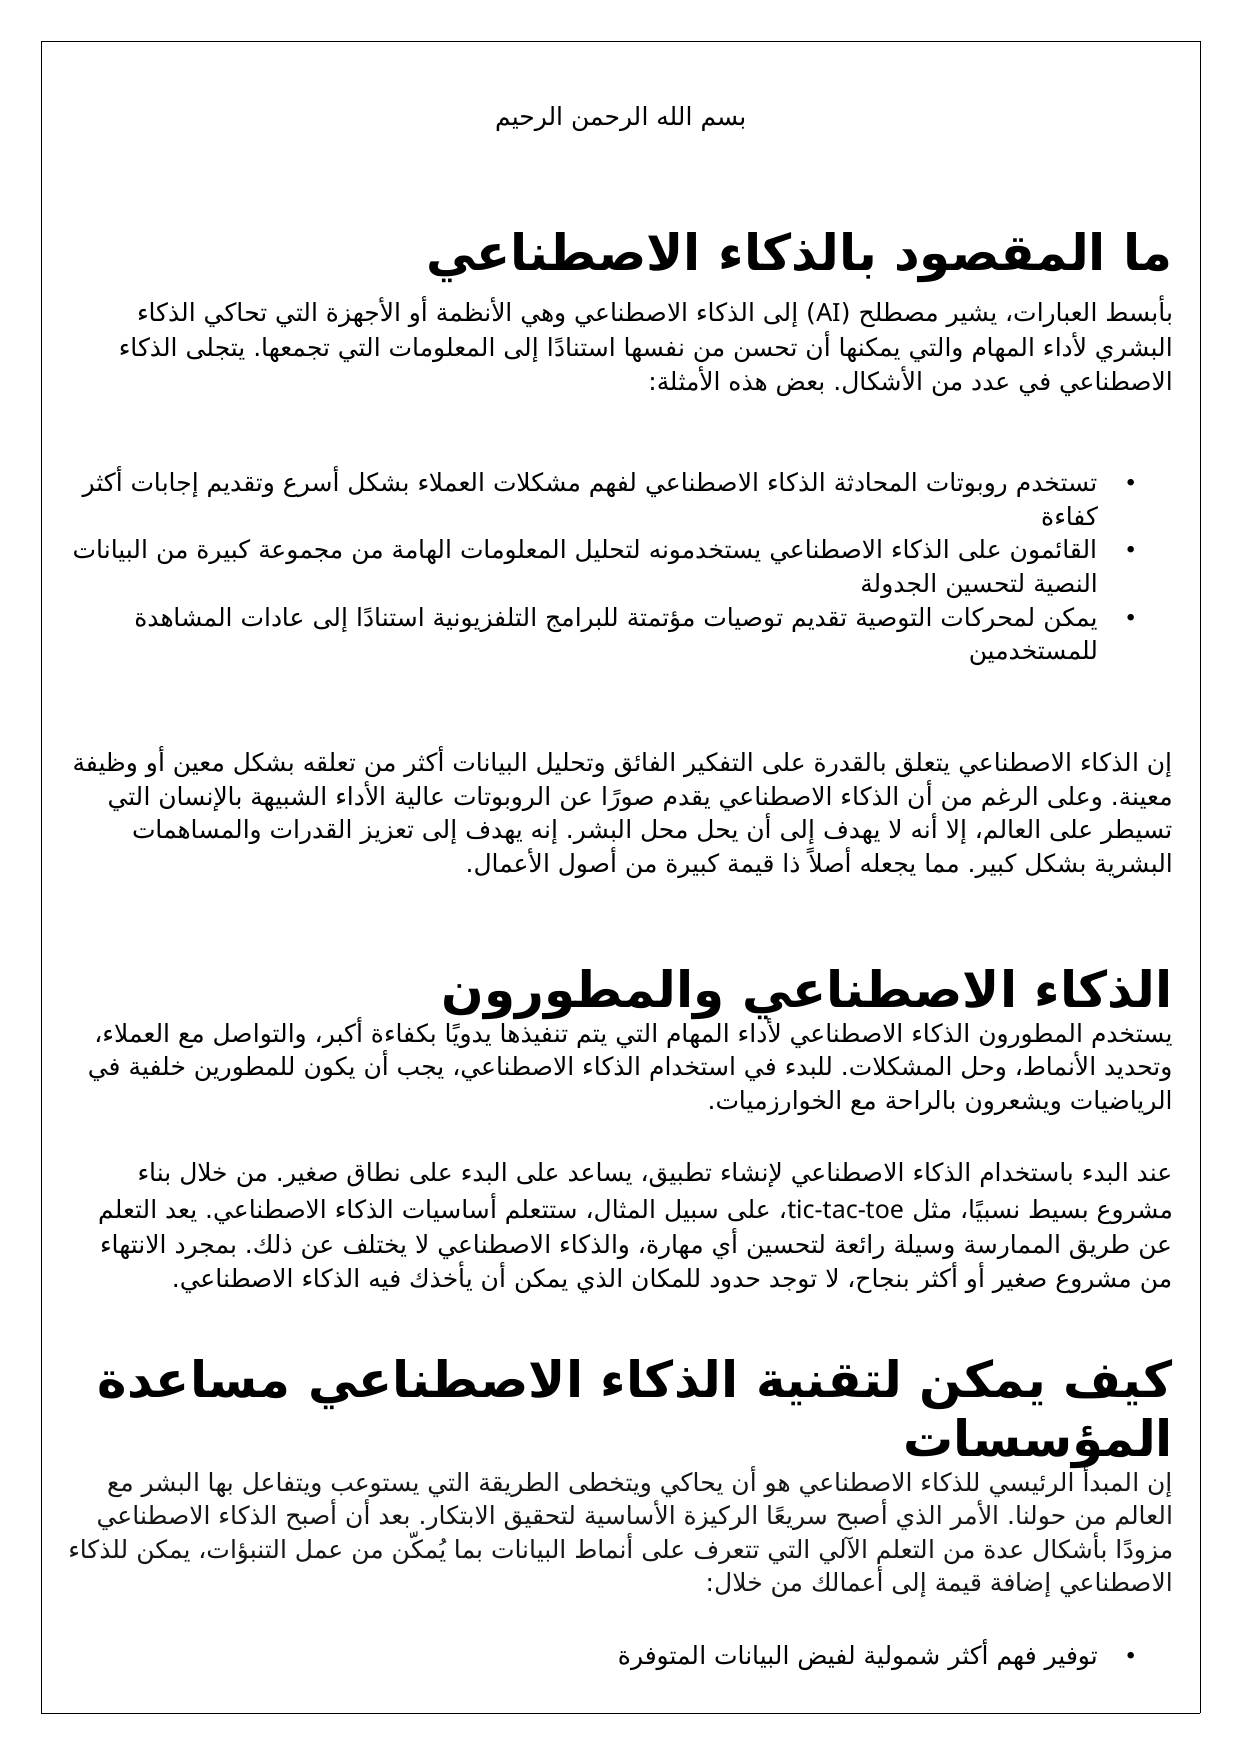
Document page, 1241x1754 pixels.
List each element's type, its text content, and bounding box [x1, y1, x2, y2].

text يستخدم المطورون الذكاء الاصطناعي لأداء المهام التي يتم تنفيذها يدويًا بكفاءة أكبر، والتواصل مع العملاء، وتحديد الأنماط، وحل المشكلات. للبدء في استخدام الذكاء الاصطناعي، يجب أن يكون للمطورين خلفية في الرياضيات ويشعرون بالراحة مع الخوارزميات. [68, 1019, 1173, 1115]
text إن الذكاء الاصطناعي يتعلق بالقدرة على التفكير الفائق وتحليل البيانات أكثر من تعلقه بشكل معين أو وظيفة معينة. وعلى الرغم من أن الذكاء الاصطناعي يقدم صورًا عن الروبوتات عالية الأداء الشبيهة بالإنسان التي تسيطر على العالم، إلا أنه لا يهدف إلى أن يحل محل البشر. إنه يهدف إلى تعزيز القدرات والمساهمات البشرية بشكل كبير. مما يجعله أصلاً ذا قيمة كبيرة من أصول الأعمال. [68, 748, 1173, 878]
text بأبسط العبارات، يشير مصطلح (AI) إلى الذكاء الاصطناعي وهي الأنظمة أو الأجهزة التي تحاكي الذكاء البشري لأداء المهام والتي يمكنها أن تحسن من نفسها استنادًا إلى المعلومات التي تجمعها. يتجلى الذكاء الاصطناعي في عدد من الأشكال. بعض هذه الأمثلة: [68, 295, 1173, 396]
subtitle ما المقصود بالذكاء الاصطناعي [68, 224, 1173, 282]
subtitle الذكاء الاصطناعي والمطورون [68, 961, 1173, 1019]
text عند البدء باستخدام الذكاء الاصطناعي لإنشاء تطبيق، يساعد على البدء على نطاق صغير. من خلال بناء مشروع بسيط نسبيًا، مثل tic-tac-toe، على سبيل المثال، ستتعلم أساسيات الذكاء الاصطناعي. يعد التعلم عن طريق الممارسة وسيلة رائعة لتحسين أي مهارة، والذكاء الاصطناعي لا يختلف عن ذلك. بمجرد الانتهاء من مشروع صغير أو أكثر بنجاح، لا توجد حدود للمكان الذي يمكن أن يأخذك فيه الذكاء الاصطناعي. [68, 1159, 1173, 1293]
list تستخدم روبوتات المحادثة الذكاء الاصطناعي لفهم مشكلات العملاء بشكل أسرع وتقديم إجابات أكثر كفاءة [68, 468, 1135, 531]
text إن المبدأ الرئيسي للذكاء الاصطناعي هو أن يحاكي ويتخطى الطريقة التي يستوعب ويتفاعل بها البشر مع العالم من حولنا. الأمر الذي أصبح سريعًا الركيزة الأساسية لتحقيق الابتكار. ‏‫بعد أن أصبح الذكاء الاصطناعي مزودًا بأشكال عدة من التعلم الآلي التي تتعرف على أنماط البيانات بما يُمكّن من عمل التنبؤات، يمكن للذكاء الاصطناعي إضافة قيمة إلى أعمالك من خلال: [68, 1468, 1173, 1598]
text بسم الله الرحمن الرحيم [68, 102, 1173, 131]
list يمكن لمحركات التوصية تقديم توصيات مؤتمتة للبرامج التلفزيونية استنادًا إلى عادات المشاهدة للمستخدمين [68, 603, 1135, 665]
list توفير فهم أكثر شمولية لفيض البيانات المتوفرة [68, 1641, 1135, 1670]
list القائمون على الذكاء الاصطناعي يستخدمونه لتحليل المعلومات الهامة من مجموعة كبيرة من البيانات النصية لتحسين الجدولة [68, 536, 1135, 598]
subtitle كيف يمكن لتقنية الذكاء الاصطناعي مساعدة المؤسسات [68, 1351, 1173, 1468]
